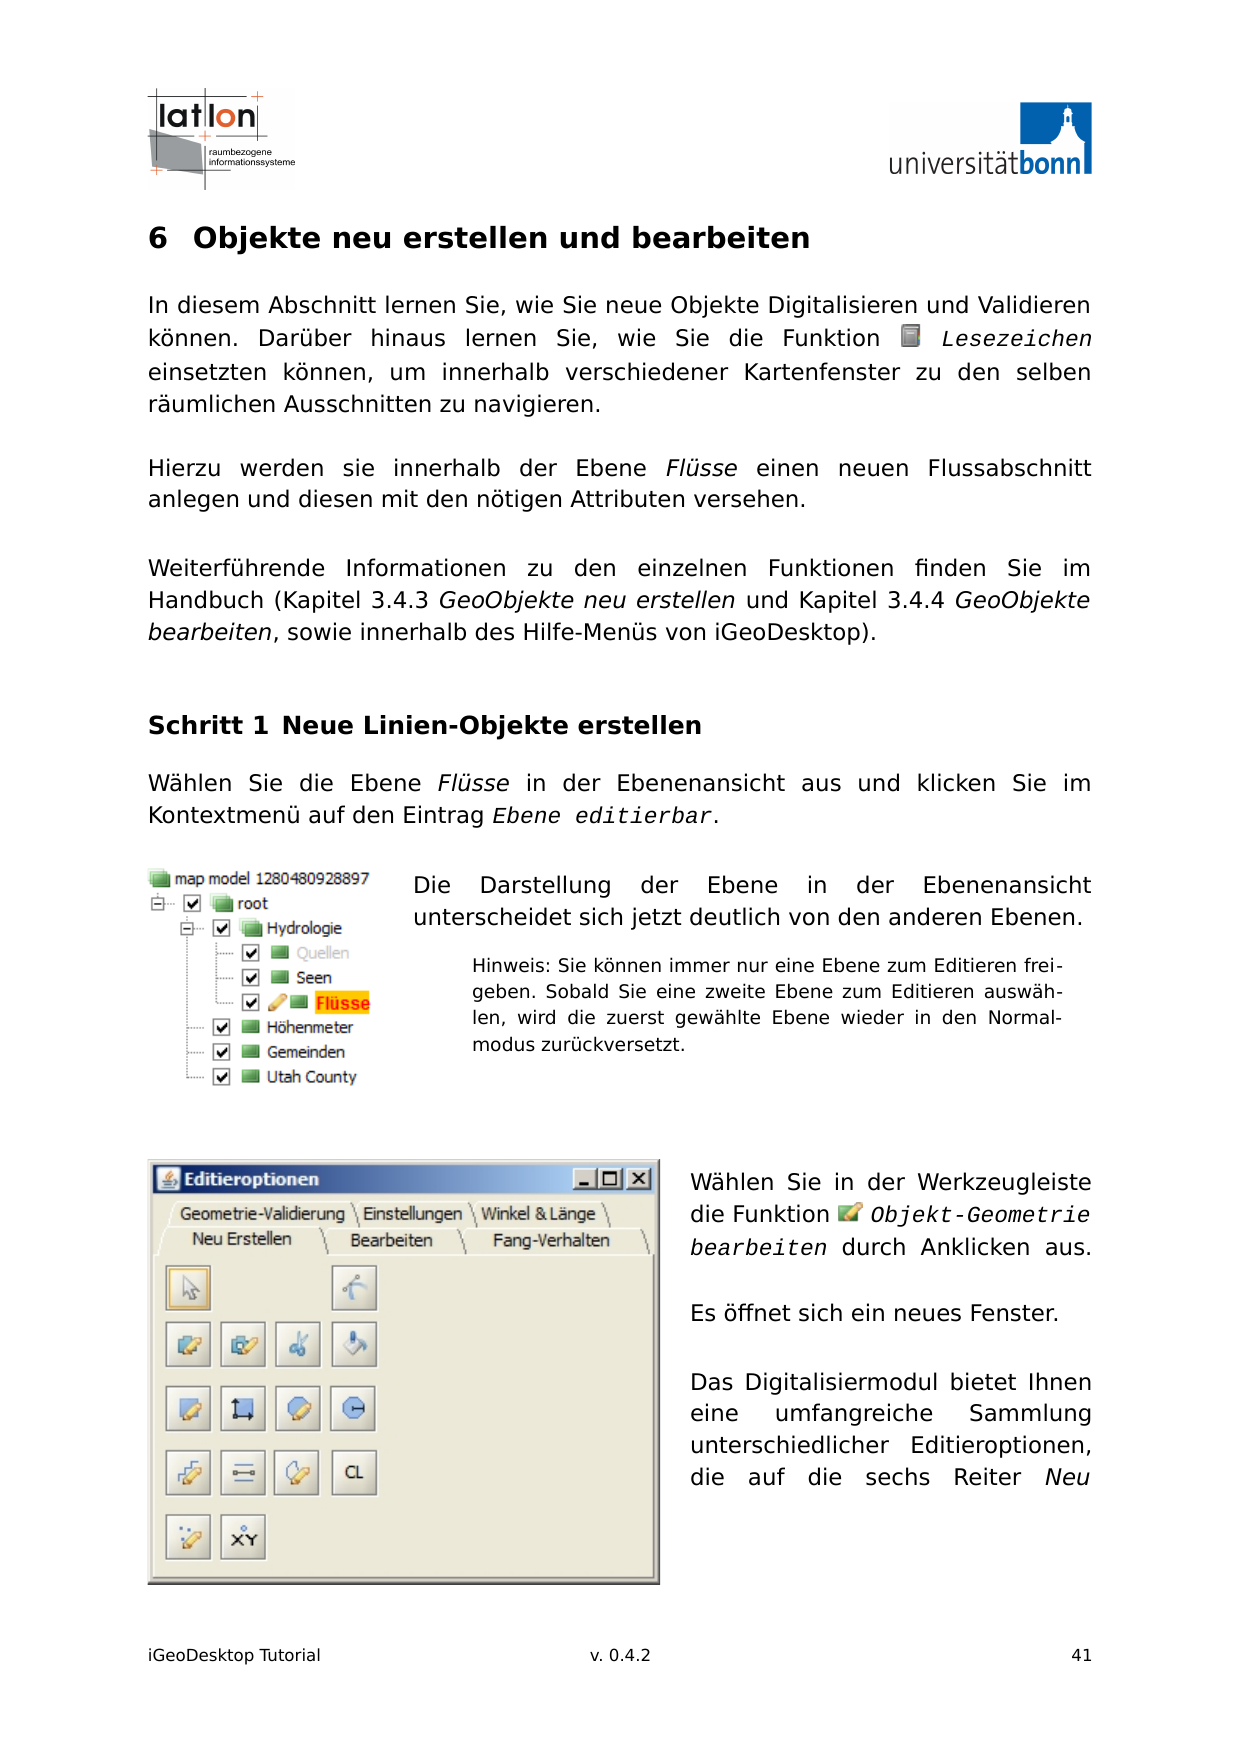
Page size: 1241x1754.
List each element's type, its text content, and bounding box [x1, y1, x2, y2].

text Hinweis: Sie können immer nur eine Ebene zum Editieren frei­geben. Sobald Sie eine zweite Ebene zum Editieren auswäh­len, wird die zuerst gewählte Ebene wieder in den Normal- modus zurückversetzt. [384, 955, 1063, 1056]
picture [837, 1202, 863, 1223]
text Wählen Sie die Ebene Flüsse in der Ebenenansicht aus und klicken Sie im Kontextmenü auf den Eintrag Ebene editierbar. [148, 770, 1092, 830]
picture [900, 324, 923, 347]
text In diesem Abschnitt lernen Sie, wie Sie neue Objekte Digitalisieren und Validieren können. Darüber hinaus lernen Sie, wie Sie die Funktion Lesezeichen einsetzten können, um innerhalb verschiedener Kartenfenster zu den selben räumlichen Ausschnitten zu navigieren. Hierzu werden sie innerhalb der Ebene Flüsse einen neuen Flussabschnitt anlegen und diesen mit den nötigen Attributen versehen. [148, 292, 1092, 513]
text Wählen Sie in der Werkzeugleiste die Funktion Objekt-Geometrie bearbeiten durch Anklicken aus. Es öffnet sich ein neues Fenster. [661, 1169, 1092, 1327]
picture [147, 867, 384, 1093]
picture [147, 1159, 661, 1585]
subtitle Neue Linien-Objekte erstellen [148, 711, 1092, 740]
text Die Darstellung der Ebene in der Ebenenansicht unterscheidet sich jetzt deutlich von den anderen Ebenen. [384, 873, 1092, 931]
picture [889, 102, 1093, 174]
subtitle Objekte neu erstellen und bearbeiten [148, 221, 1092, 255]
text Weiterführende Informationen zu den einzelnen Funktionen finden Sie im Handbuch (Kapitel 3.4.3 GeoObjekte neu erstellen und Kapitel 3.4.4 GeoObjekte bearbeiten, sowie innerhalb des Hilfe-Menüs von iGeoDesktop). [148, 555, 1092, 646]
picture [147, 88, 295, 190]
text Das Digitalisiermodul bietet Ihnen eine umfangreiche Sammlung unterschiedli­cher Editieroptionen, die auf die sechs Reiter Neu [661, 1369, 1092, 1491]
